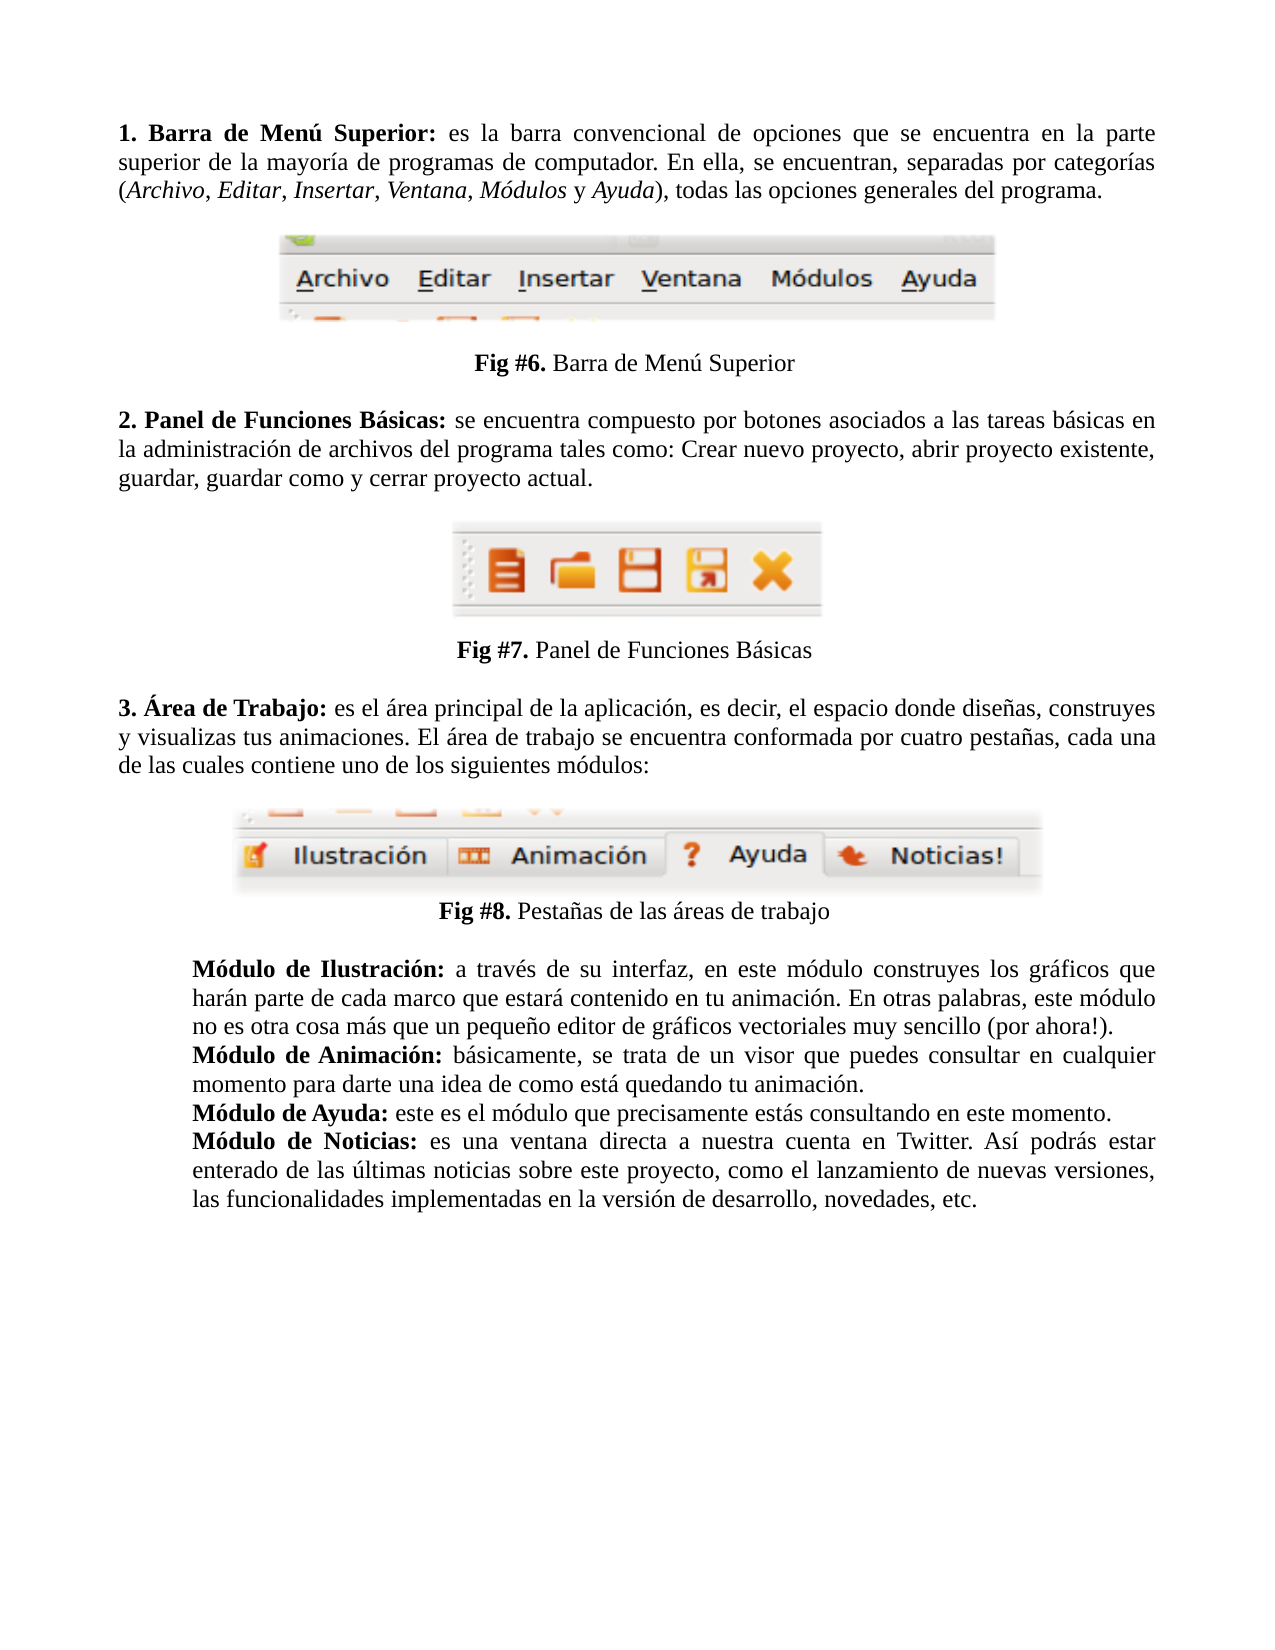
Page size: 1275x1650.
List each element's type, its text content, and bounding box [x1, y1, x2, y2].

text Módulo de Ilustración: a través de su interfaz, en este módulo construyes los gráficos que harán parte de cada marco que estará contenido en tu animación. En otras palabras, este módulo no es otra cosa más que un pequeño editor de gráficos vectoriales muy sencillo (por ahora!). [192, 954, 1157, 1040]
text 2. Panel de Funciones Básicas: se encuentra compuesto por botones asociados a las tareas básicas en la administración de archivos del programa tales como: Crear nuevo proyecto, abrir proyecto existente, guardar, guardar como y cerrar proyecto actual. [118, 406, 1157, 492]
text Módulo de Animación: básicamente, se trata de un visor que puedes consultar en cualquier momento para darte una idea de como está quedando tu animación. [192, 1040, 1157, 1098]
picture [231, 808, 1044, 897]
text Fig #8. Pestañas de las áreas de trabajo [118, 808, 1157, 925]
text Módulo de Noticias: es una ventana directa a nuestra cuenta en Twitter. Así podrás estar enterado de las últimas noticias sobre este proyecto, como el lanzamiento de nuevas versiones, las funcionalidades implementadas en la versión de desarrollo, novedades, etc. [192, 1126, 1157, 1213]
text 3. Área de Trabajo: es el área principal de la aplicación, es decir, el espacio donde diseñas, construyes y visualizas tus animaciones. El área de trabajo se encuentra conformada por cuatro pestañas, cada una de las cuales contiene uno de los siguientes módulos: [118, 693, 1157, 779]
text Fig #6. Barra de Menú Superior [118, 348, 1157, 377]
text Módulo de Ayuda: este es el módulo que precisamente estás consultando en este momento. [192, 1098, 1157, 1126]
picture [451, 520, 824, 619]
picture [278, 234, 997, 322]
text 1. Barra de Menú Superior: es la barra convencional de opciones que se encuentra en la parte superior de la mayoría de programas de computador. En ella, se encuentran, separadas por categorías (Archivo, Editar, Insertar, Ventana, Módulos y Ayuda), todas las opciones generales del programa. [118, 118, 1157, 204]
text Fig #7. Panel de Funciones Básicas [118, 636, 1157, 664]
